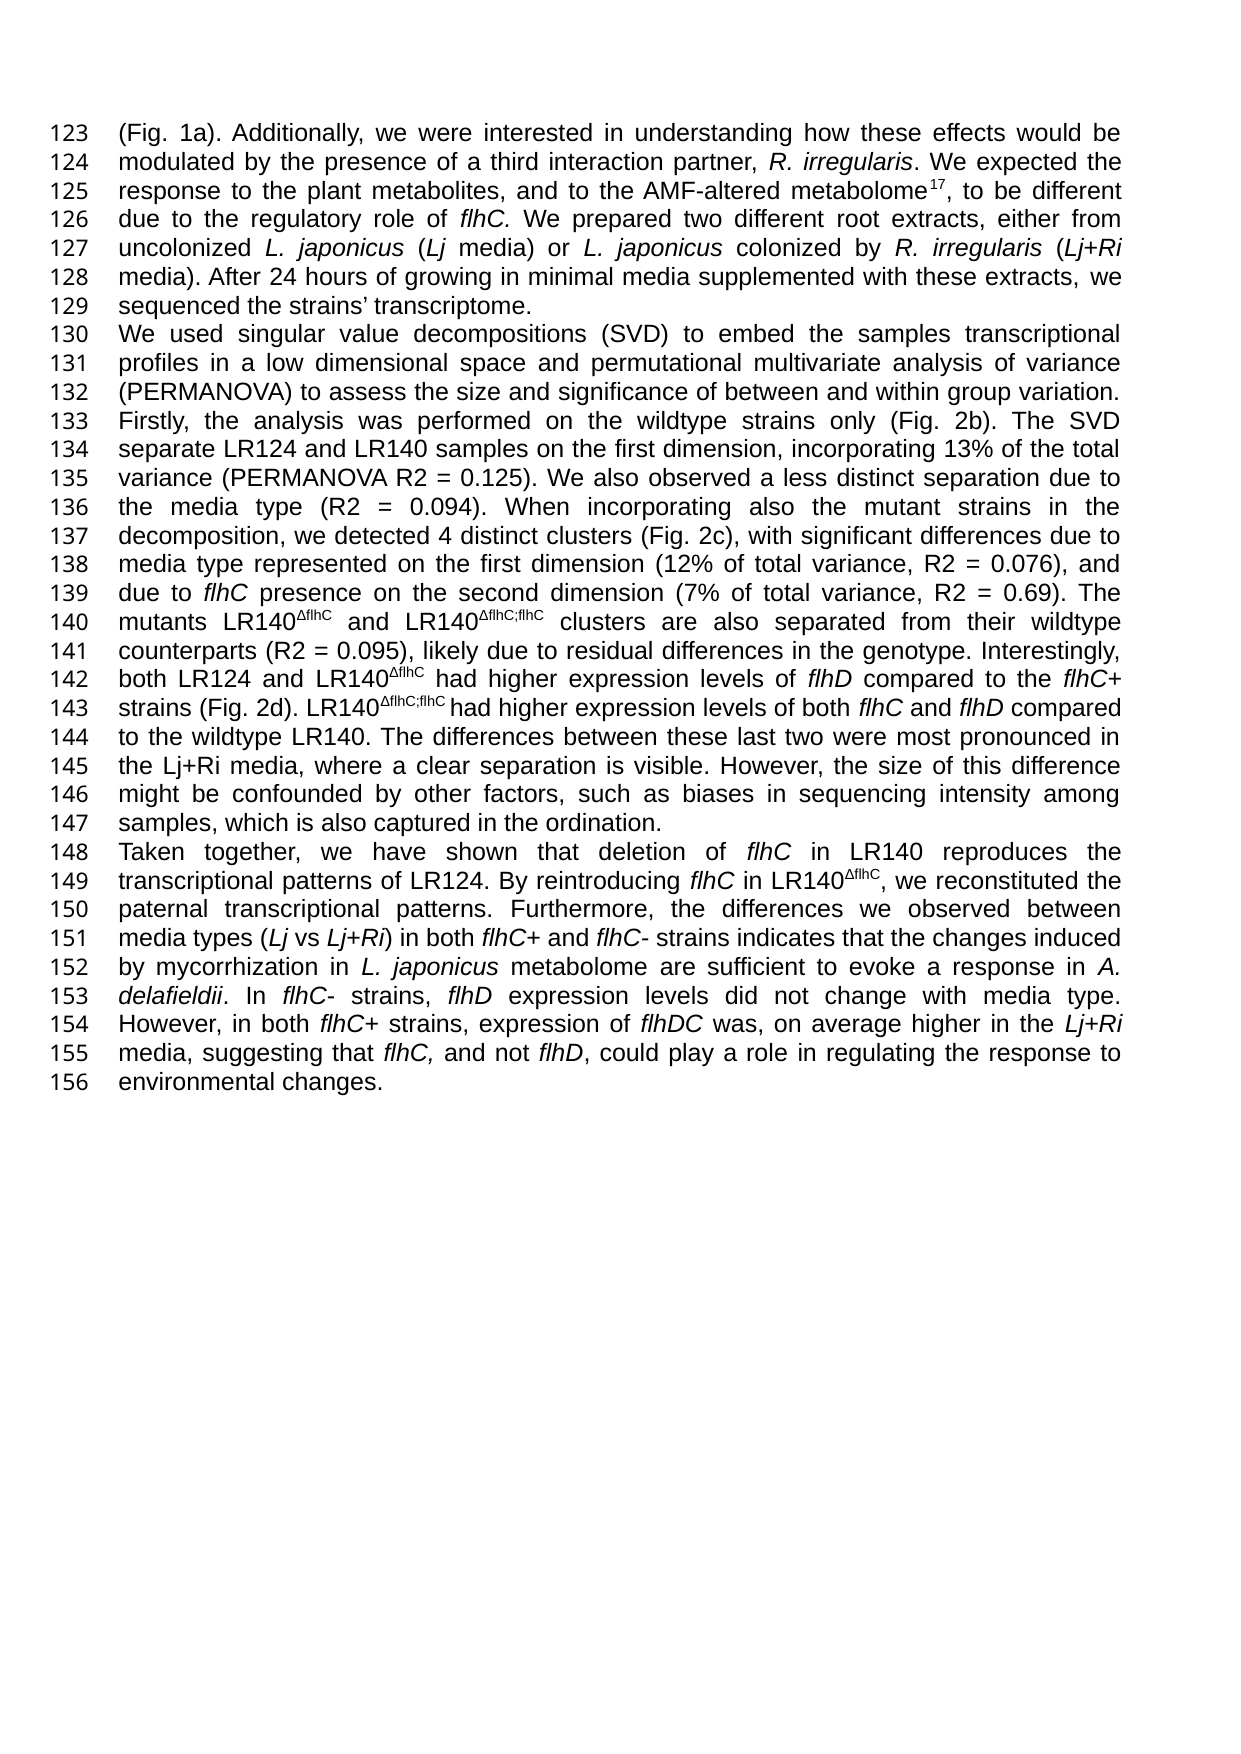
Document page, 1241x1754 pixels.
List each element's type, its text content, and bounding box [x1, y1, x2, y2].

text We used singular value decompositions (SVD) to embed the samples transcriptional profiles in a low dimensional space and permutational multivariate analysis of variance (PERMANOVA) to assess the size and significance of between and within group variation. Firstly, the analysis was performed on the wildtype strains only (Fig. 2b). The SVD separate LR124 and LR140 samples on the first dimension, incorporating 13% of the total variance (PERMANOVA R2 = 0.125). We also observed a less distinct separation due to the media type (R2 = 0.094). When incorporating also the mutant strains in the decomposition, we detected 4 distinct clusters (Fig. 2c), with significant differences due to media type represented on the first dimension (12% of total variance, R2 = 0.076), and due to flhC presence on the second dimension (7% of total variance, R2 = 0.69). The mutants LR140ΔflhC and LR140ΔflhC;flhC clusters are also separated from their wildtype counterparts (R2 = 0.095), likely due to residual differences in the genotype. Interestingly, both LR124 and LR140ΔflhC had higher expression levels of flhD compared to the flhC+ strains (Fig. 2d). LR140ΔflhC;flhC had higher expression levels of both flhC and flhD compared to the wildtype LR140. The differences between these last two were most pronounced in the Lj+Ri media, where a clear separation is visible. However, the size of this difference might be confounded by other factors, such as biases in sequencing intensity among samples, which is also captured in the ordination. [118, 319, 1122, 837]
text (Fig. 1a). Additionally, we were interested in understanding how these effects would be modulated by the presence of a third interaction partner, R. irregularis. We expected the response to the plant metabolites, and to the AMF-altered metabolome17, to be different due to the regulatory role of flhC. We prepared two different root extracts, either from uncolonized L. japonicus (Lj media) or L. japonicus colonized by R. irregularis (Lj+Ri media). After 24 hours of growing in minimal media supplemented with these extracts, we sequenced the strains’ transcriptome. [118, 118, 1122, 319]
text Taken together, we have shown that deletion of flhC in LR140 reproduces the transcriptional patterns of LR124. By reintroducing flhC in LR140ΔflhC, we reconstituted the paternal transcriptional patterns. Furthermore, the differences we observed between media types (Lj vs Lj+Ri) in both flhC+ and flhC- strains indicates that the changes induced by mycorrhization in L. japonicus metabolome are sufficient to evoke a response in A. delafieldii. In flhC- strains, flhD expression levels did not change with media type. However, in both flhC+ strains, expression of flhDC was, on average higher in the Lj+Ri media, suggesting that flhC, and not flhD, could play a role in regulating the response to environmental changes. [118, 837, 1122, 1096]
